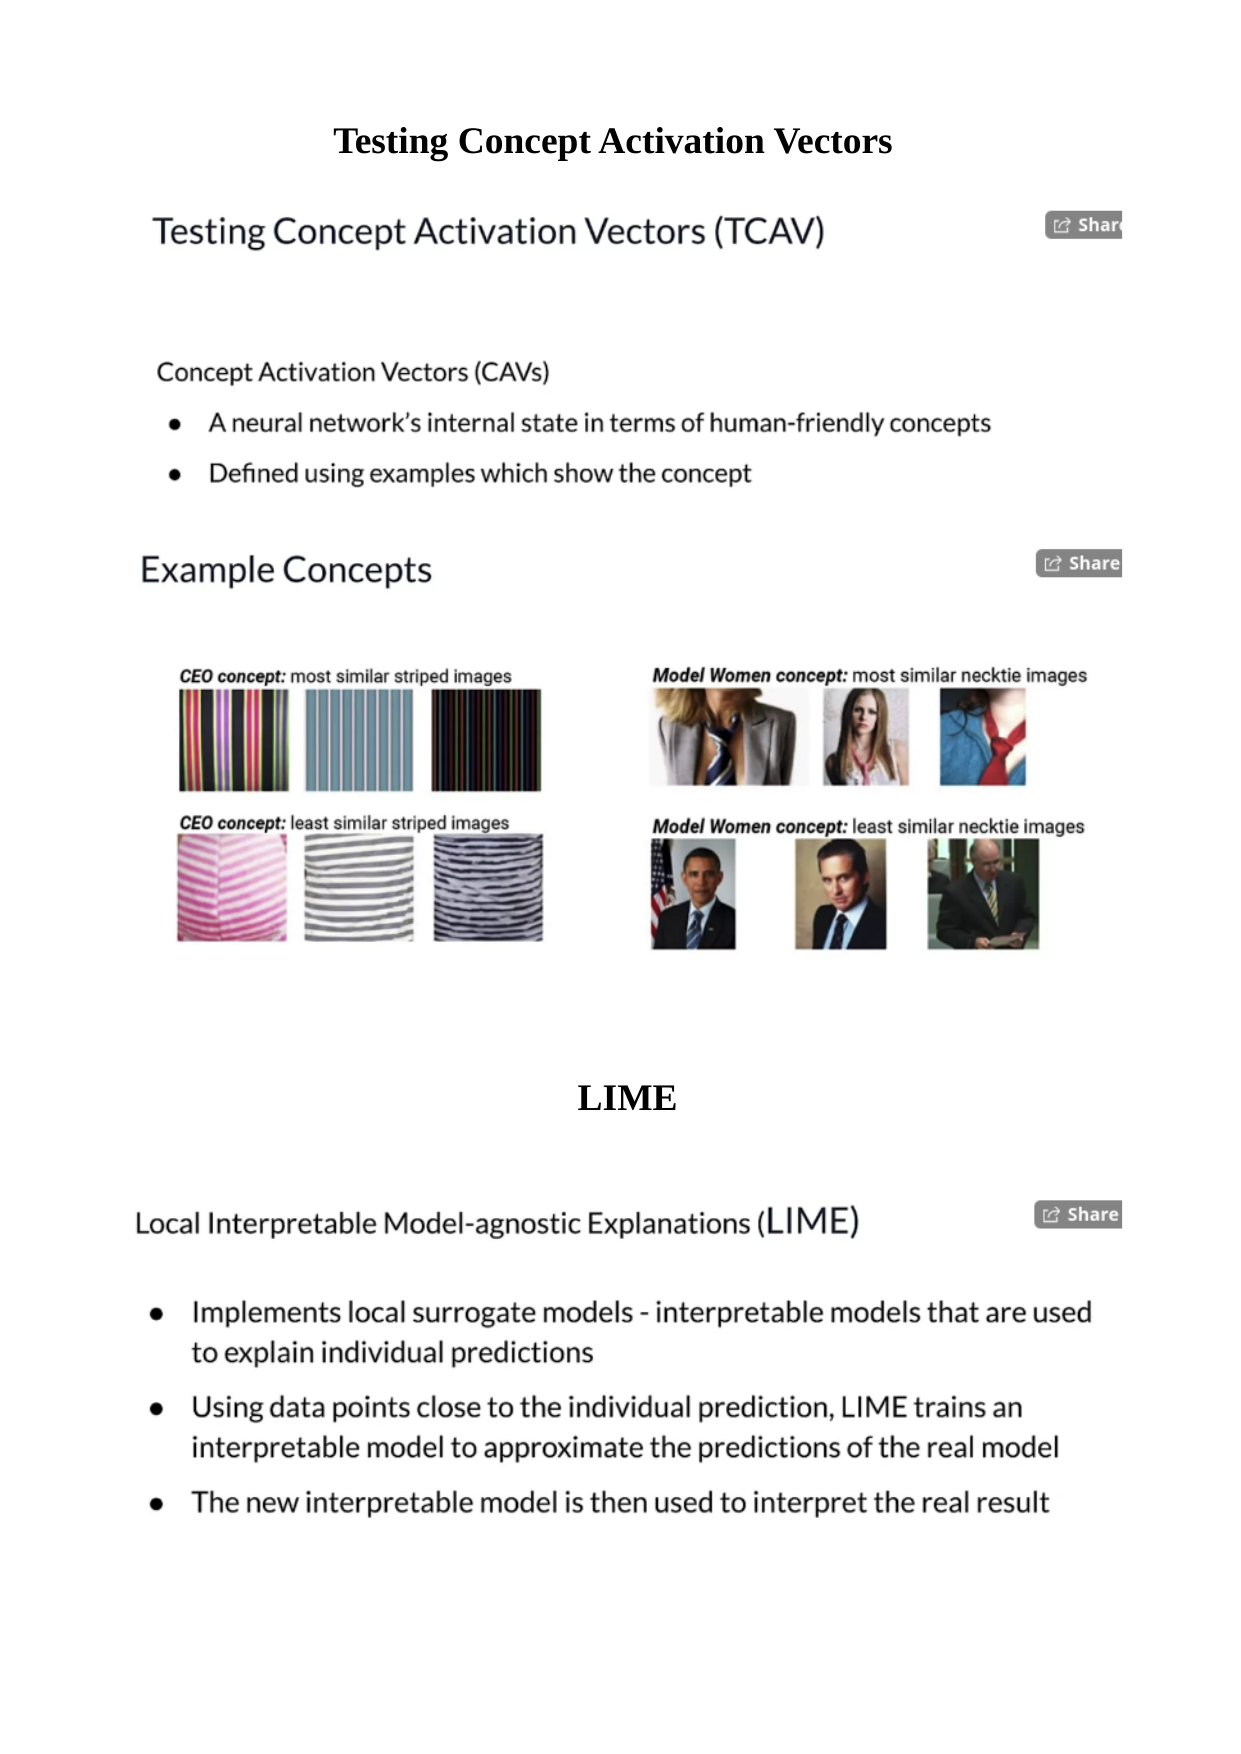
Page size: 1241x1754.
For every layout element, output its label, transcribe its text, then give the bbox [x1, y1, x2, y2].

picture [118, 539, 1123, 965]
subtitle LIME [118, 1076, 1122, 1119]
picture [118, 1185, 1123, 1541]
picture [118, 202, 1123, 511]
subtitle Testing Concept Activation Vectors [118, 118, 1122, 161]
